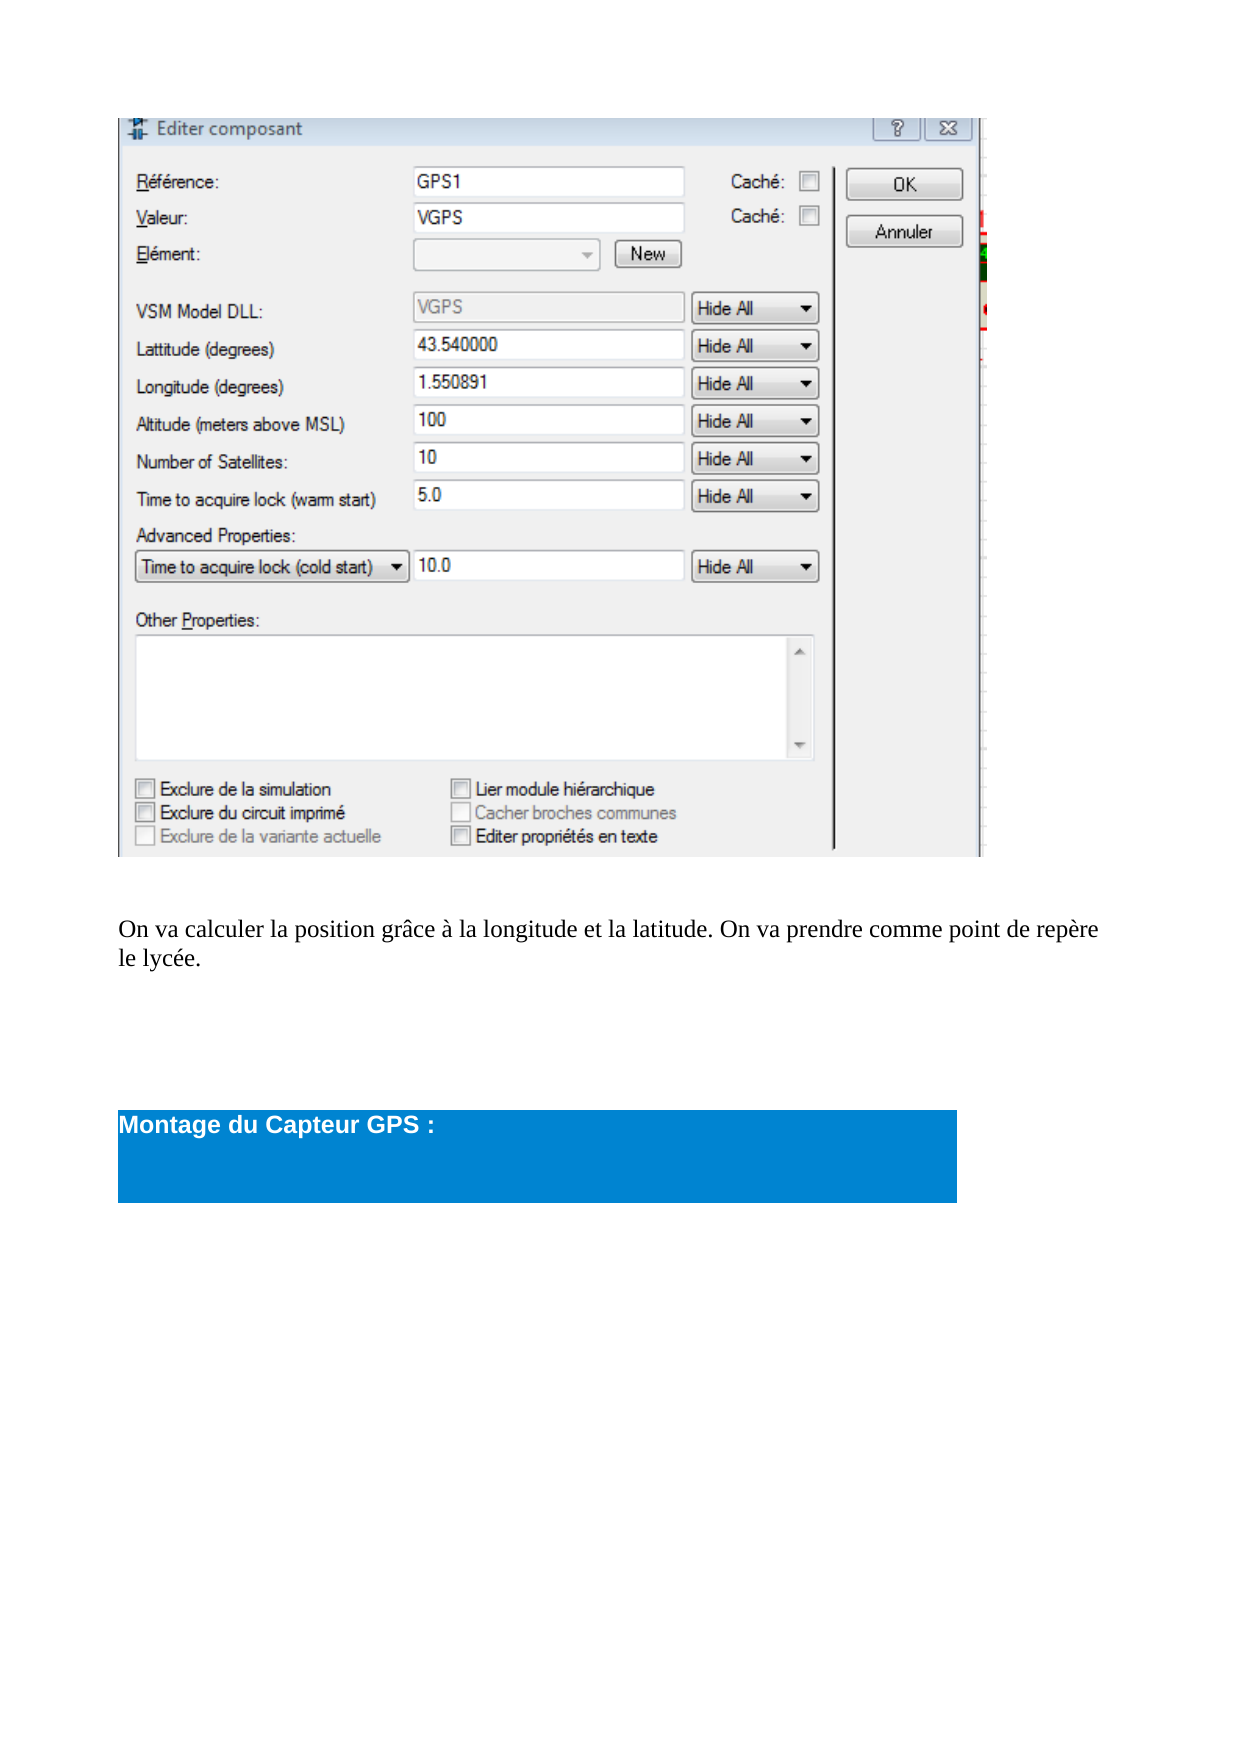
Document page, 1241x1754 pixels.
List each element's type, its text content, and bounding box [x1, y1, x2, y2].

subtitle Montage du Capteur GPS : [118, 1110, 957, 1139]
text On va calculer la position grâce à la longitude et la latitude. On va prendre comme point de repère le lycée. [118, 914, 1122, 971]
picture [118, 118, 987, 857]
